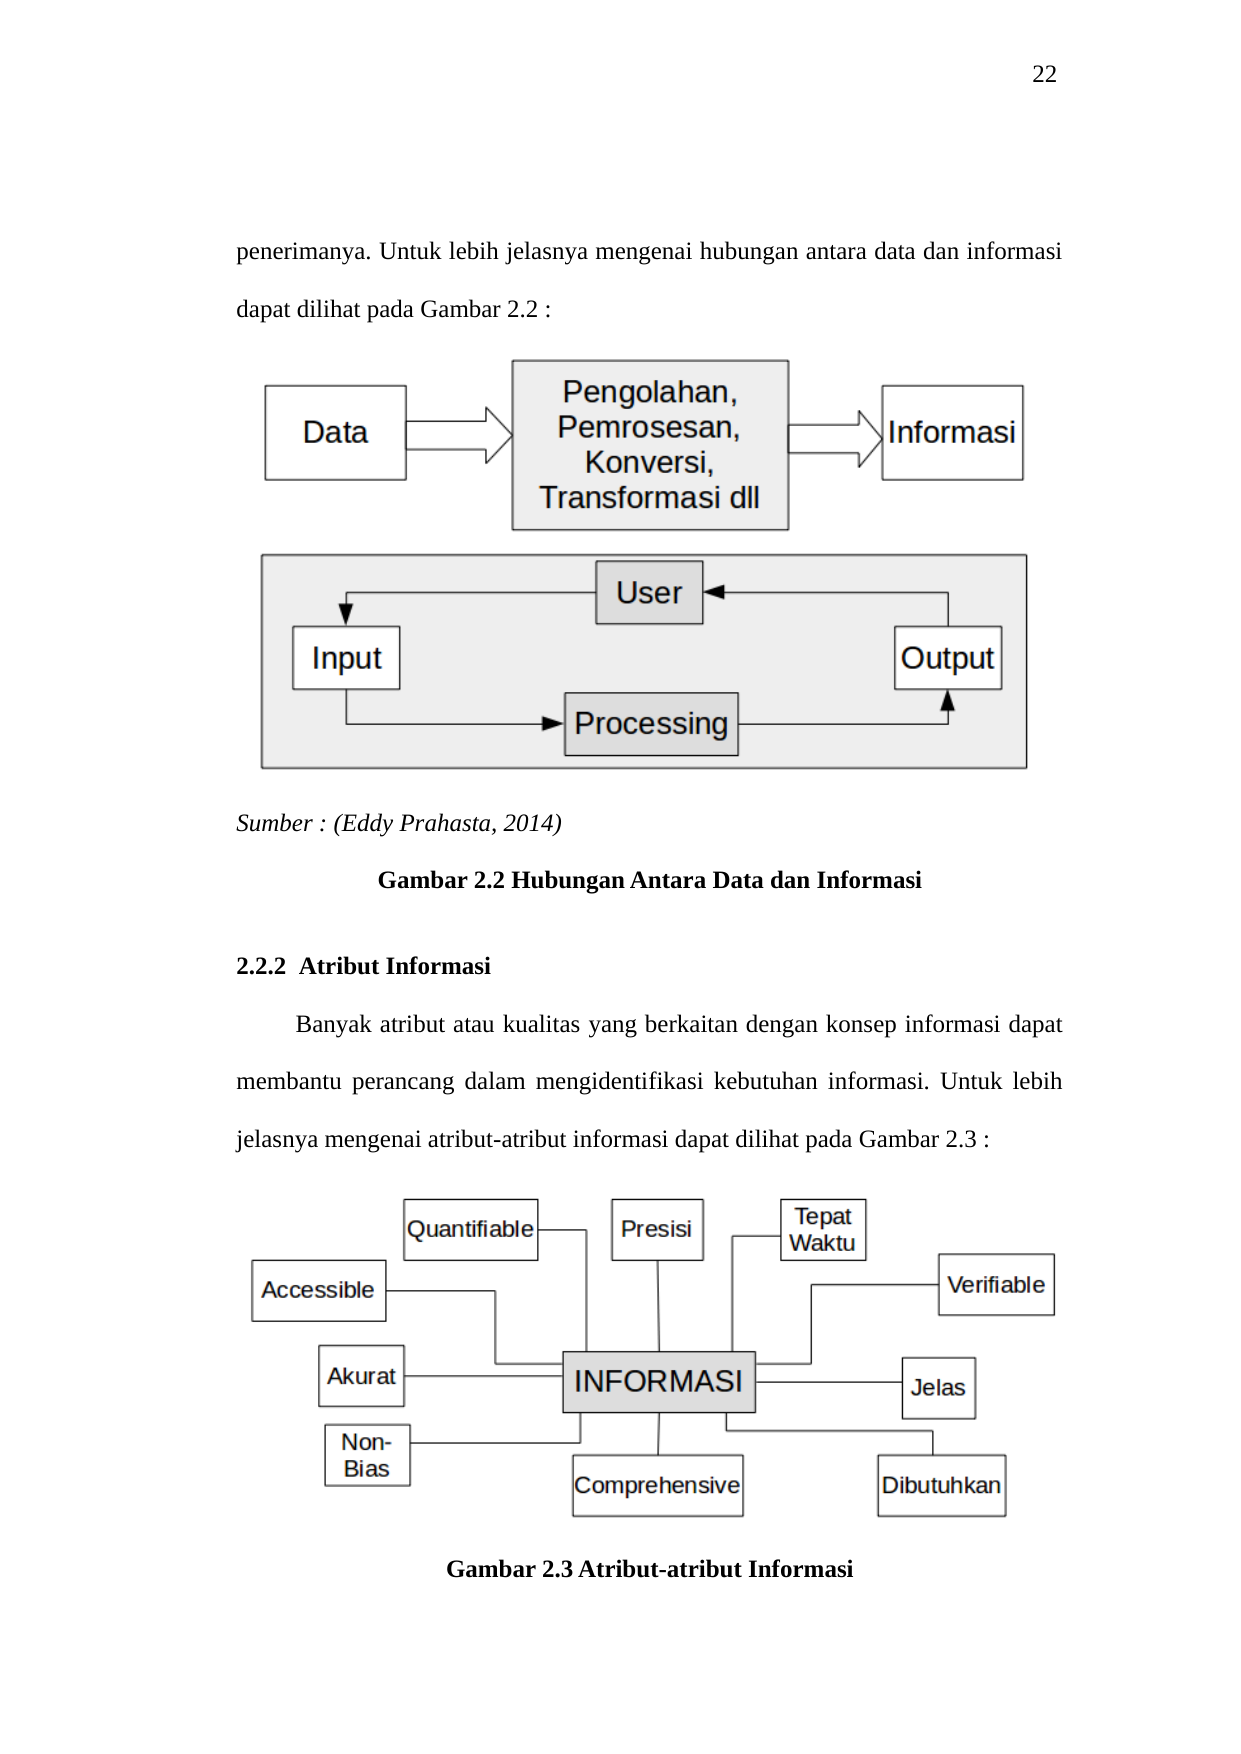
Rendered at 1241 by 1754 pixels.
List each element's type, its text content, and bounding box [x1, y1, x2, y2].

text penerimanya. Untuk lebih jelasnya mengenai hubungan antara data dan informasi dapat dilihat pada Gambar 2.2 : [236, 236, 1063, 322]
text Gambar 2.3 Atribut-atribut Informasi [236, 1525, 1063, 1582]
text Banyak atribut atau kualitas yang berkaitan dengan konsep informasi dapat membantu perancang dalam mengidentifikasi kebutuhan informasi. Untuk lebih jelasnya mengenai atribut-atribut informasi dapat dilihat pada Gambar 2.3 : [236, 1009, 1063, 1153]
picture [236, 1186, 1064, 1525]
subtitle Atribut Informasi [236, 951, 1063, 980]
picture [236, 351, 1064, 779]
text Sumber : (Eddy Prahasta, 2014) [236, 779, 1063, 836]
text Gambar 2.2 Hubungan Antara Data dan Informasi [236, 865, 1063, 894]
